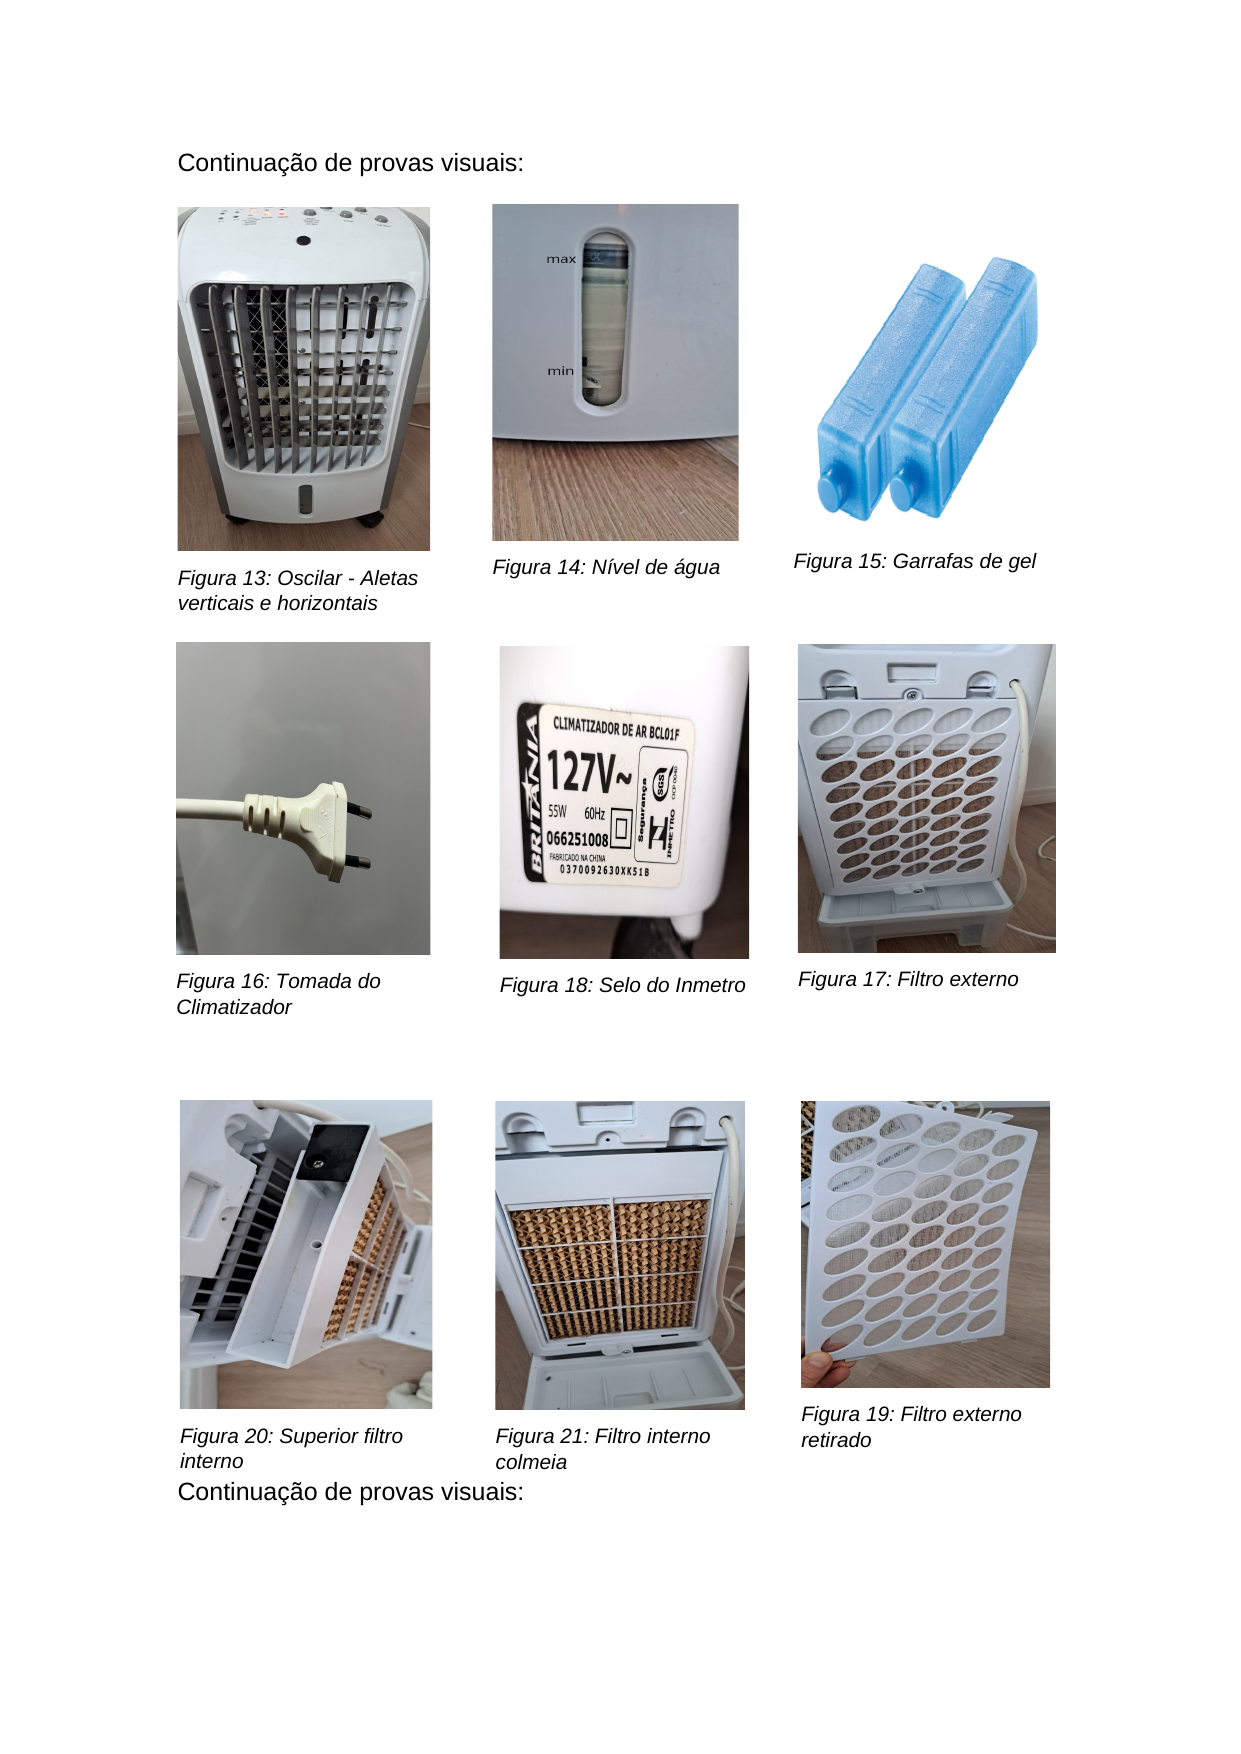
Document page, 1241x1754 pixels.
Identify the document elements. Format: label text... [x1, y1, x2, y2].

picture [179, 1100, 433, 1409]
picture [177, 207, 431, 551]
text Figura 19: Filtro externo [798, 953, 1056, 991]
text Figura 17: Garrafas de gel [793, 535, 1056, 573]
picture [801, 1101, 1050, 1388]
text Continuação de provas visuais: [177, 148, 1063, 176]
picture [793, 212, 1056, 535]
text Figura 20: Selo do Inmetro [499, 959, 749, 997]
text Figura 21: Filtro externo retirado [801, 1388, 1050, 1452]
text Figura 18: Tomada do Climatizador [176, 955, 431, 1019]
picture [176, 642, 431, 955]
text Figura 22: Superior filtro interno [180, 1409, 433, 1473]
picture [495, 1101, 745, 1410]
text Continuação de provas visuais: [177, 1477, 1063, 1506]
text Figura 23: Filtro interno colmeia [495, 1410, 745, 1474]
picture [797, 644, 1056, 953]
text Figura 15: Oscilar - Aletas verticais e horizontais [178, 551, 430, 615]
picture [492, 204, 739, 541]
picture [499, 646, 750, 959]
text Figura 16: Nível de água [492, 541, 739, 579]
